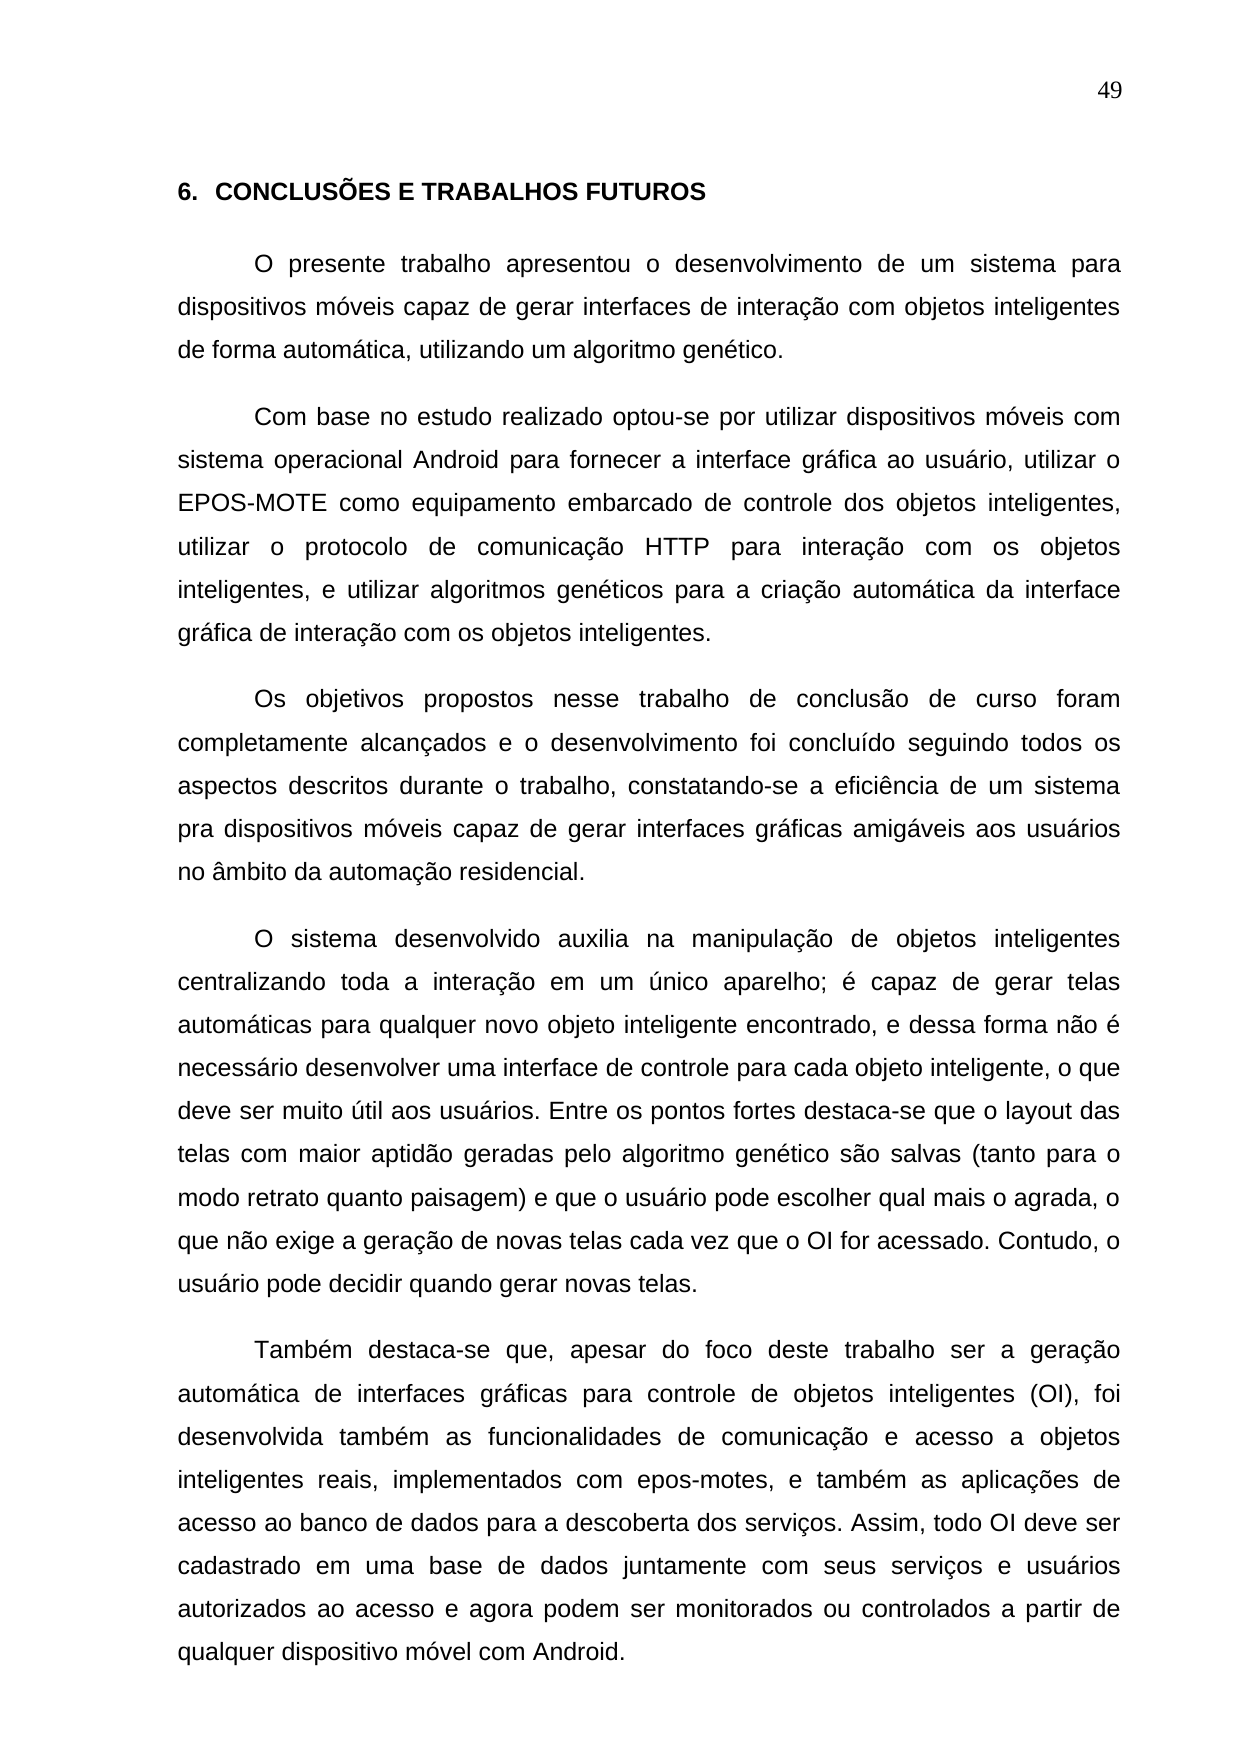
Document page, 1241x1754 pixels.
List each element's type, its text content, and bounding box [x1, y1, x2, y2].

text Os objetivos propostos nesse trabalho de conclusão de curso foram completamente alcançados e o desenvolvimento foi concluído seguindo todos os aspectos descritos durante o trabalho, constatando-se a eficiência de um sistema pra dispositivos móveis capaz de gerar interfaces gráficas amigáveis aos usuários no âmbito da automação residencial. [177, 684, 1122, 886]
text O sistema desenvolvido auxilia na manipulação de objetos inteligentes centralizando toda a interação em um único aparelho; é capaz de gerar telas automáticas para qualquer novo objeto inteligente encontrado, e dessa forma não é necessário desenvolver uma interface de controle para cada objeto inteligente, o que deve ser muito útil aos usuários. Entre os pontos fortes destaca-se que o layout das telas com maior aptidão geradas pelo algoritmo genético são salvas (tanto para o modo retrato quanto paisagem) e que o usuário pode escolher qual mais o agrada, o que não exige a geração de novas telas cada vez que o OI for acessado. Contudo, o usuário pode decidir quando gerar novas telas. [177, 924, 1122, 1297]
text O presente trabalho apresentou o desenvolvimento de um sistema para dispositivos móveis capaz de gerar interfaces de interação com objetos inteligentes de forma automática, utilizando um algoritmo genético. [177, 249, 1122, 364]
text Também destaca-se que, apesar do foco deste trabalho ser a geração automática de interfaces gráficas para controle de objetos inteligentes (OI), foi desenvolvida também as funcionalidades de comunicação e acesso a objetos inteligentes reais, implementados com epos-motes, e também as aplicações de acesso ao banco de dados para a descoberta dos serviços. Assim, todo OI deve ser cadastrado em uma base de dados juntamente com seus serviços e usuários autorizados ao acesso e agora podem ser monitorados ou controlados a partir de qualquer dispositivo móvel com Android. [177, 1336, 1122, 1666]
text Com base no estudo realizado optou-se por utilizar dispositivos móveis com sistema operacional Android para fornecer a interface gráfica ao usuário, utilizar o EPOS-MOTE como equipamento embarcado de controle dos objetos inteligentes, utilizar o protocolo de comunicação HTTP para interação com os objetos inteligentes, e utilizar algoritmos genéticos para a criação automática da interface gráfica de interação com os objetos inteligentes. [177, 402, 1122, 646]
list CONCLUSÕES E TRABALHOS FUTUROS [177, 177, 1122, 206]
